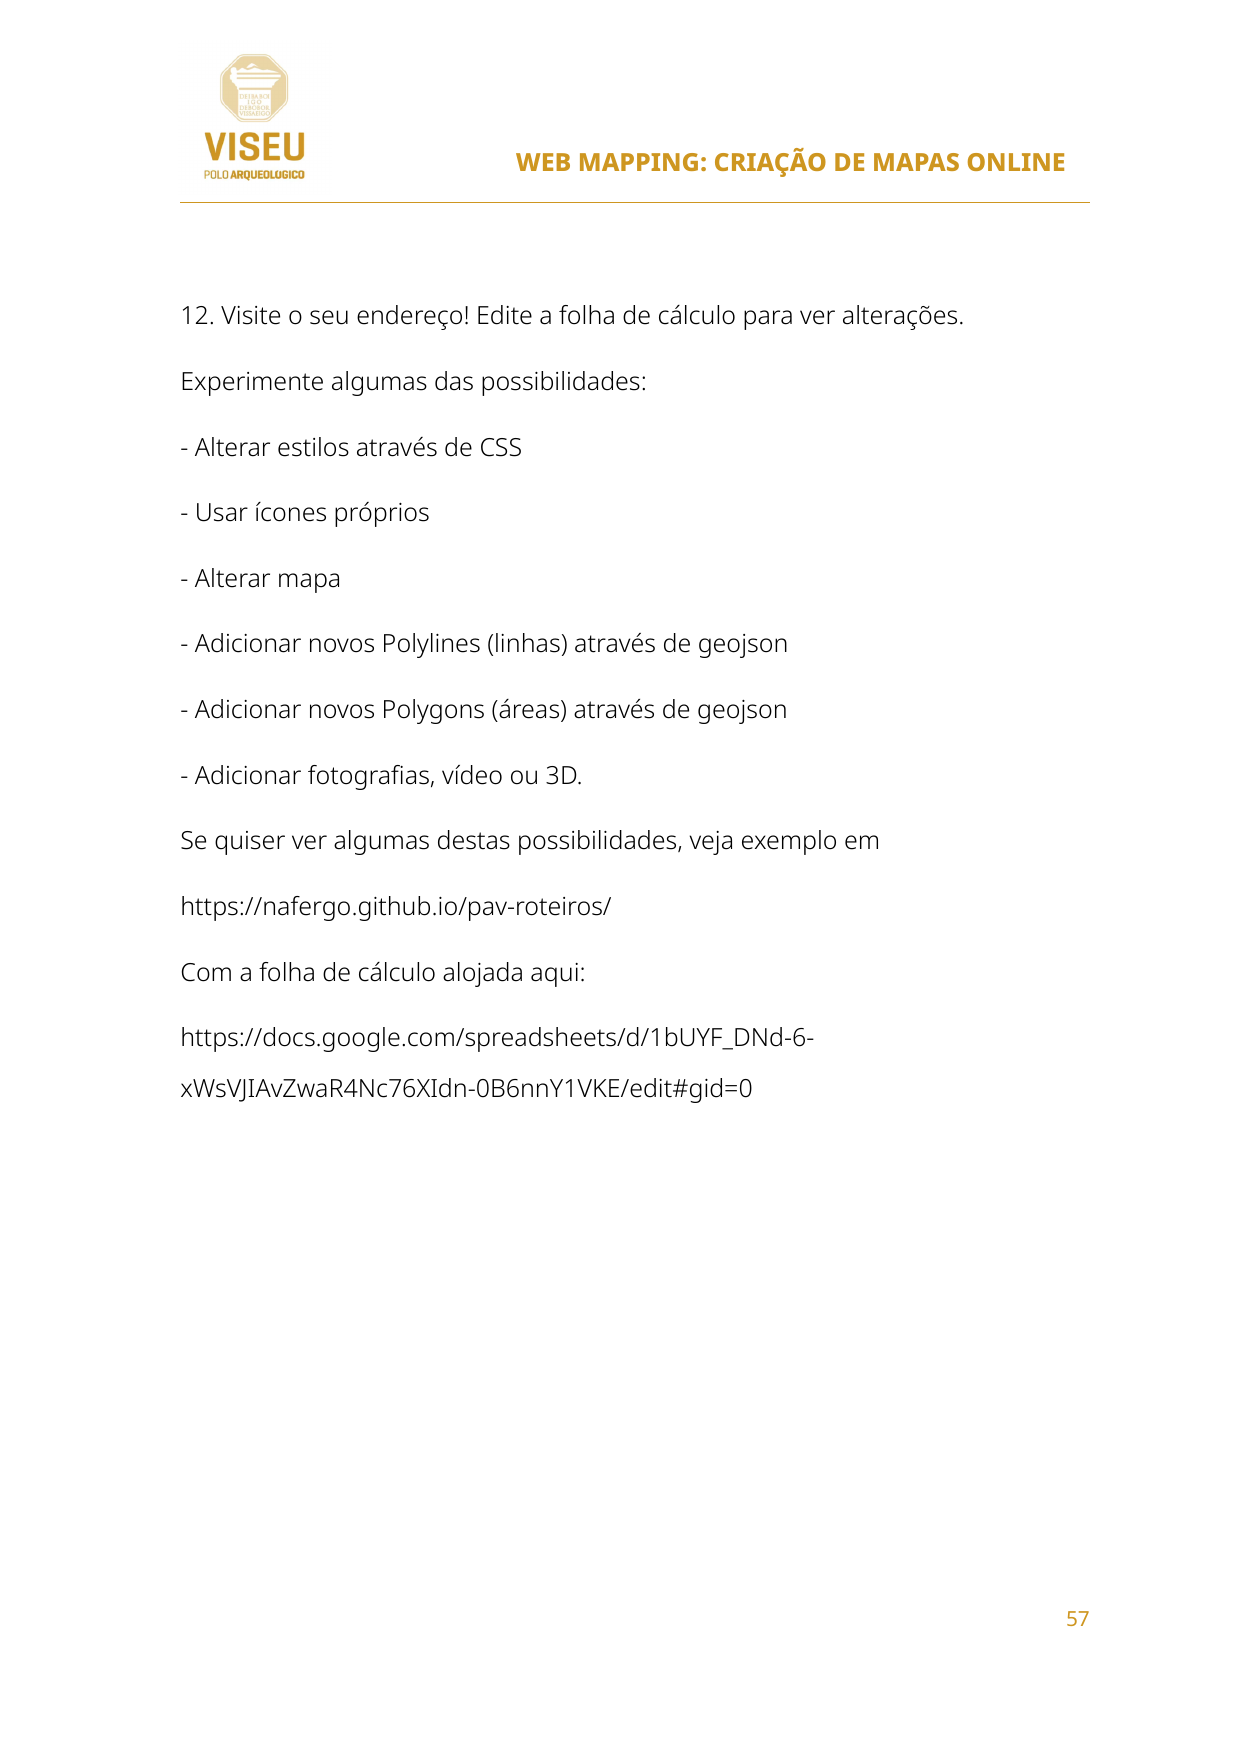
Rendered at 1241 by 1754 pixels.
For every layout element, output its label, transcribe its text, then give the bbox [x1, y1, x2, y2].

text Com a folha de cálculo alojada aqui: [180, 954, 1090, 988]
text - Usar ícones próprios [180, 495, 1090, 529]
text https://docs.google.com/spreadsheets/d/1bUYF_DNd-6-xWsVJIAvZwaR4Nc76XIdn-0B6nnY1VKE/edit#gid=0 [180, 1020, 1090, 1105]
text - Alterar mapa [180, 561, 1090, 594]
text 12. Visite o seu endereço! Edite a folha de cálculo para ver alterações. [180, 298, 1090, 332]
text - Adicionar novos Polylines (linhas) através de geojson [180, 626, 1090, 660]
text - Alterar estilos através de CSS [180, 429, 1090, 463]
text Experimente algumas das possibilidades: [180, 364, 1090, 398]
text - Adicionar fotografias, vídeo ou 3D. [180, 757, 1090, 791]
text - Adicionar novos Polygons (áreas) através de geojson [180, 692, 1090, 726]
text Se quiser ver algumas destas possibilidades, veja exemplo em [180, 823, 1090, 857]
text https://nafergo.github.io/pav-roteiros/ [180, 889, 1090, 923]
